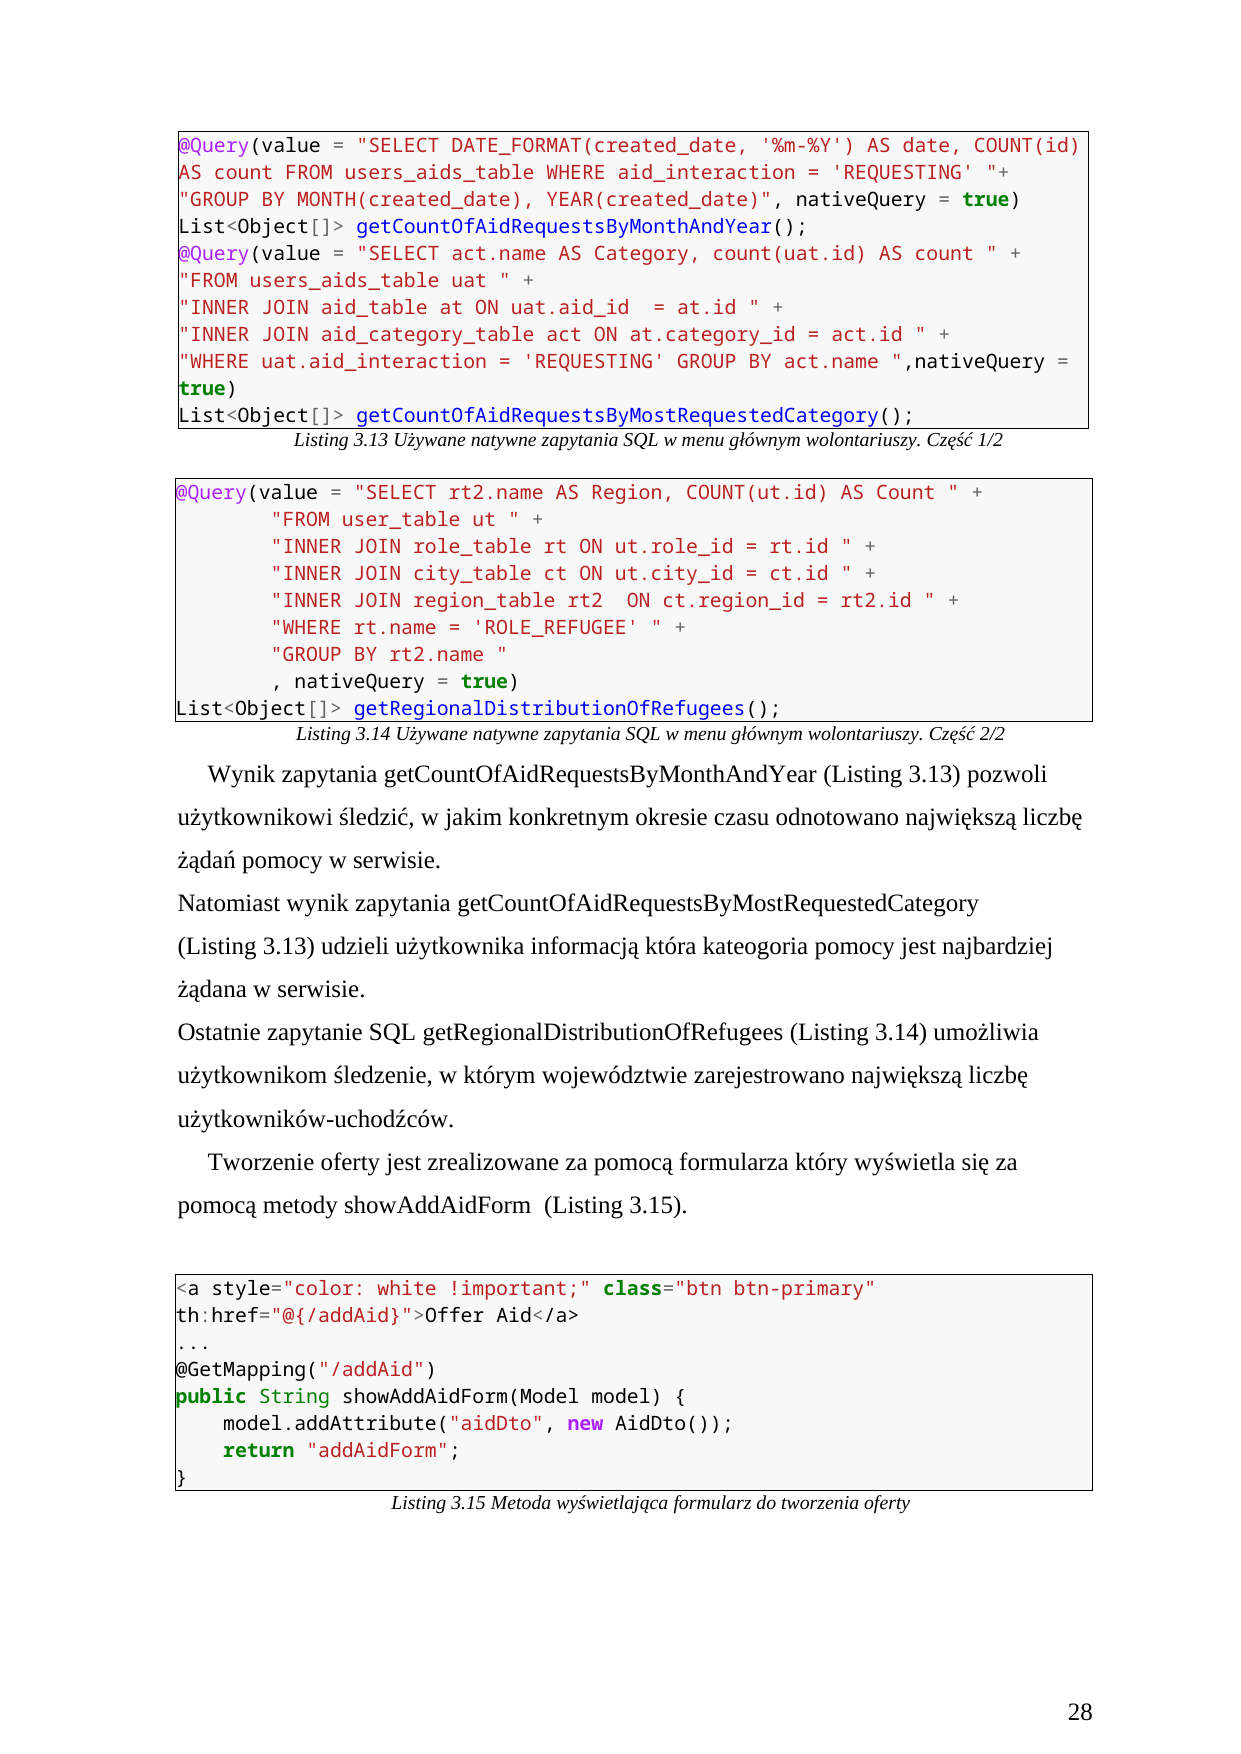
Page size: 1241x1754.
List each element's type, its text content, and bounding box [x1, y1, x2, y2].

text Wynik zapytania getCountOfAidRequestsByMonthAndYear (Listing 3.13) pozwoli użytkownikowi śledzić, w jakim konkretnym okresie czasu odnotowano największą liczbę żądań pomocy w serwisie. [177, 722, 1092, 874]
text Natomiast wynik zapytania getCountOfAidRequestsByMostRequestedCategory [177, 888, 1092, 917]
text Tworzenie oferty jest zrealizowane za pomocą formularza który wyświetla się za pomocą metody showAddAidForm (Listing 3.15). [177, 1147, 1092, 1219]
text Listing 3.15 Metoda wyświetlająca formularz do tworzenia oferty [179, 1491, 1093, 1513]
text Listing 3.14 Używane natywne zapytania SQL w menu głównym wolontariuszy. Część 2/2 [179, 722, 1093, 744]
text Listing 3.13 Używane natywne zapytania SQL w menu głównym wolontariuszy. Część 1/2 [178, 429, 1089, 451]
text Ostatnie zapytanie SQL getRegionalDistributionOfRefugees (Listing 3.14) umożliwia użytkownikom śledzenie, w którym województwie zarejestrowano największą liczbę użytkowników-uchodźców. [177, 1017, 1092, 1132]
text [177, 463, 1093, 478]
text (Listing 3.13) udzieli użytkownika informacją która kateogoria pomocy jest najbardziej żądana w serwisie. [177, 931, 1092, 1003]
